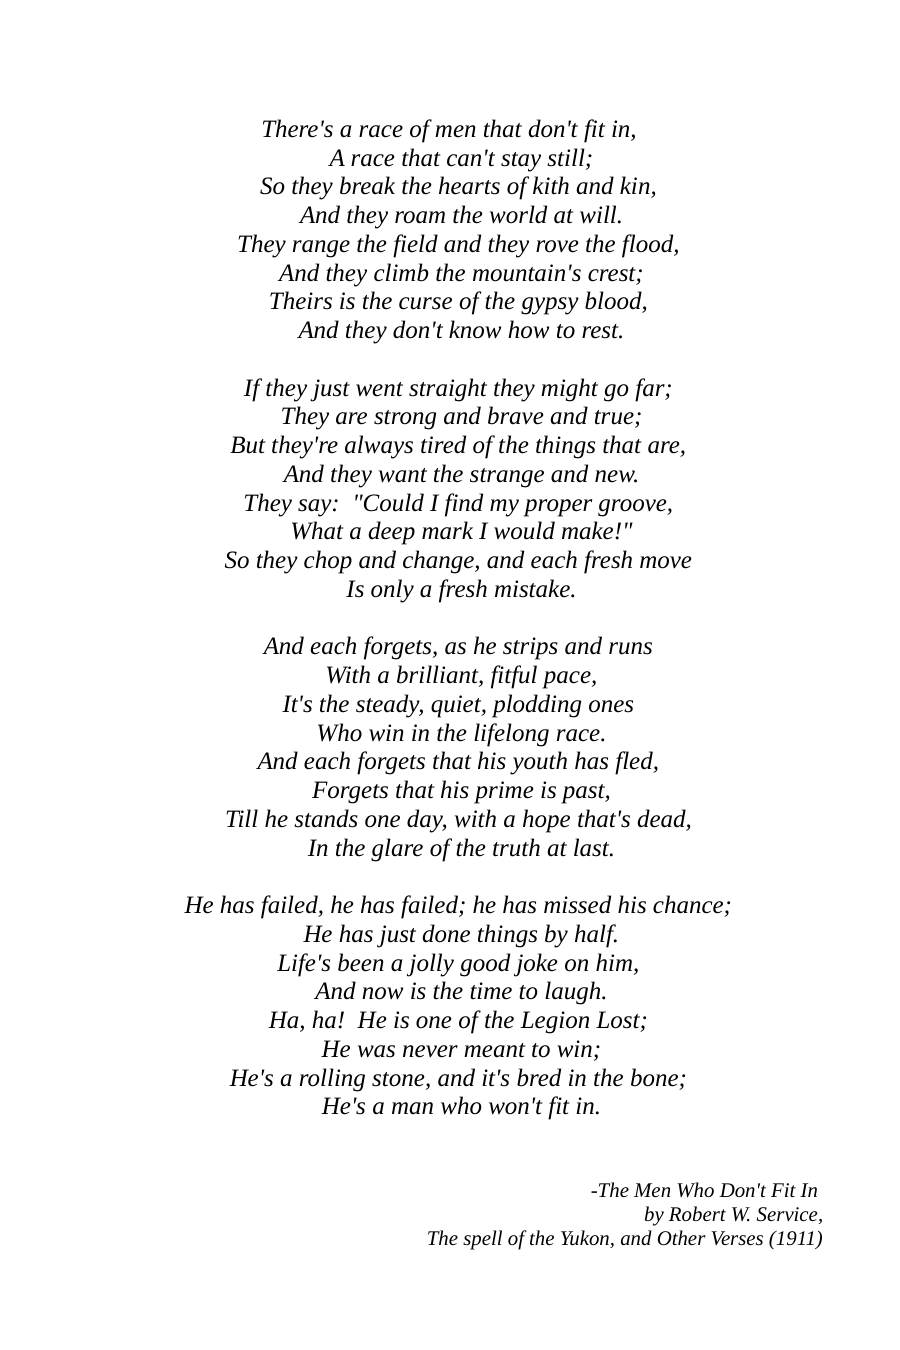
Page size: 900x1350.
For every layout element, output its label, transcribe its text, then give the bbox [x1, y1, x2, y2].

text Ha, ha! He is one of the Legion Lost; [75, 1005, 825, 1034]
text And each forgets, as he strips and runs [75, 631, 825, 660]
text He has failed, he has failed; he has missed his chance; [75, 890, 825, 919]
text And now is the time to laugh. [75, 976, 825, 1005]
text They say: "Could I find my proper groove, [75, 488, 825, 516]
text They range the field and they rove the flood, [75, 229, 825, 258]
text There's a race of men that don't fit in, [75, 114, 825, 143]
text And they want the strange and new. [75, 459, 825, 488]
text And each forgets that his youth has fled, [75, 746, 825, 775]
text Life's been a jolly good joke on him, [75, 948, 825, 976]
text And they roam the world at will. [75, 200, 825, 229]
text And they don't know how to rest. [75, 315, 825, 344]
text It's the steady, quiet, plodding ones [75, 689, 825, 718]
text If they just went straight they might go far; [75, 373, 825, 401]
text They are strong and brave and true; [75, 401, 825, 430]
text But they're always tired of the things that are, [75, 430, 825, 459]
text Is only a fresh mistake. [75, 574, 825, 603]
text He's a rolling stone, and it's bred in the bone; [75, 1063, 825, 1091]
text The spell of the Yukon, and Other Verses (1911) [75, 1226, 825, 1250]
text He's a man who won't fit in. [75, 1091, 825, 1120]
text -The Men Who Don't Fit In [75, 1178, 825, 1202]
text Forgets that his prime is past, [75, 775, 825, 804]
text Theirs is the curse of the gypsy blood, [75, 286, 825, 315]
text And they climb the mountain's crest; [75, 258, 825, 286]
text A race that can't stay still; [75, 143, 825, 171]
text Who win in the lifelong race. [75, 718, 825, 746]
text So they break the hearts of kith and kin, [75, 171, 825, 200]
text He was never meant to win; [75, 1034, 825, 1063]
text Till he stands one day, with a hope that's dead, [75, 804, 825, 833]
text What a deep mark I would make!" [75, 516, 825, 545]
text by Robert W. Service, [75, 1202, 825, 1226]
text With a brilliant, fitful pace, [75, 660, 825, 689]
text In the glare of the truth at last. [75, 833, 825, 861]
text He has just done things by half. [75, 919, 825, 948]
text So they chop and change, and each fresh move [75, 545, 825, 574]
